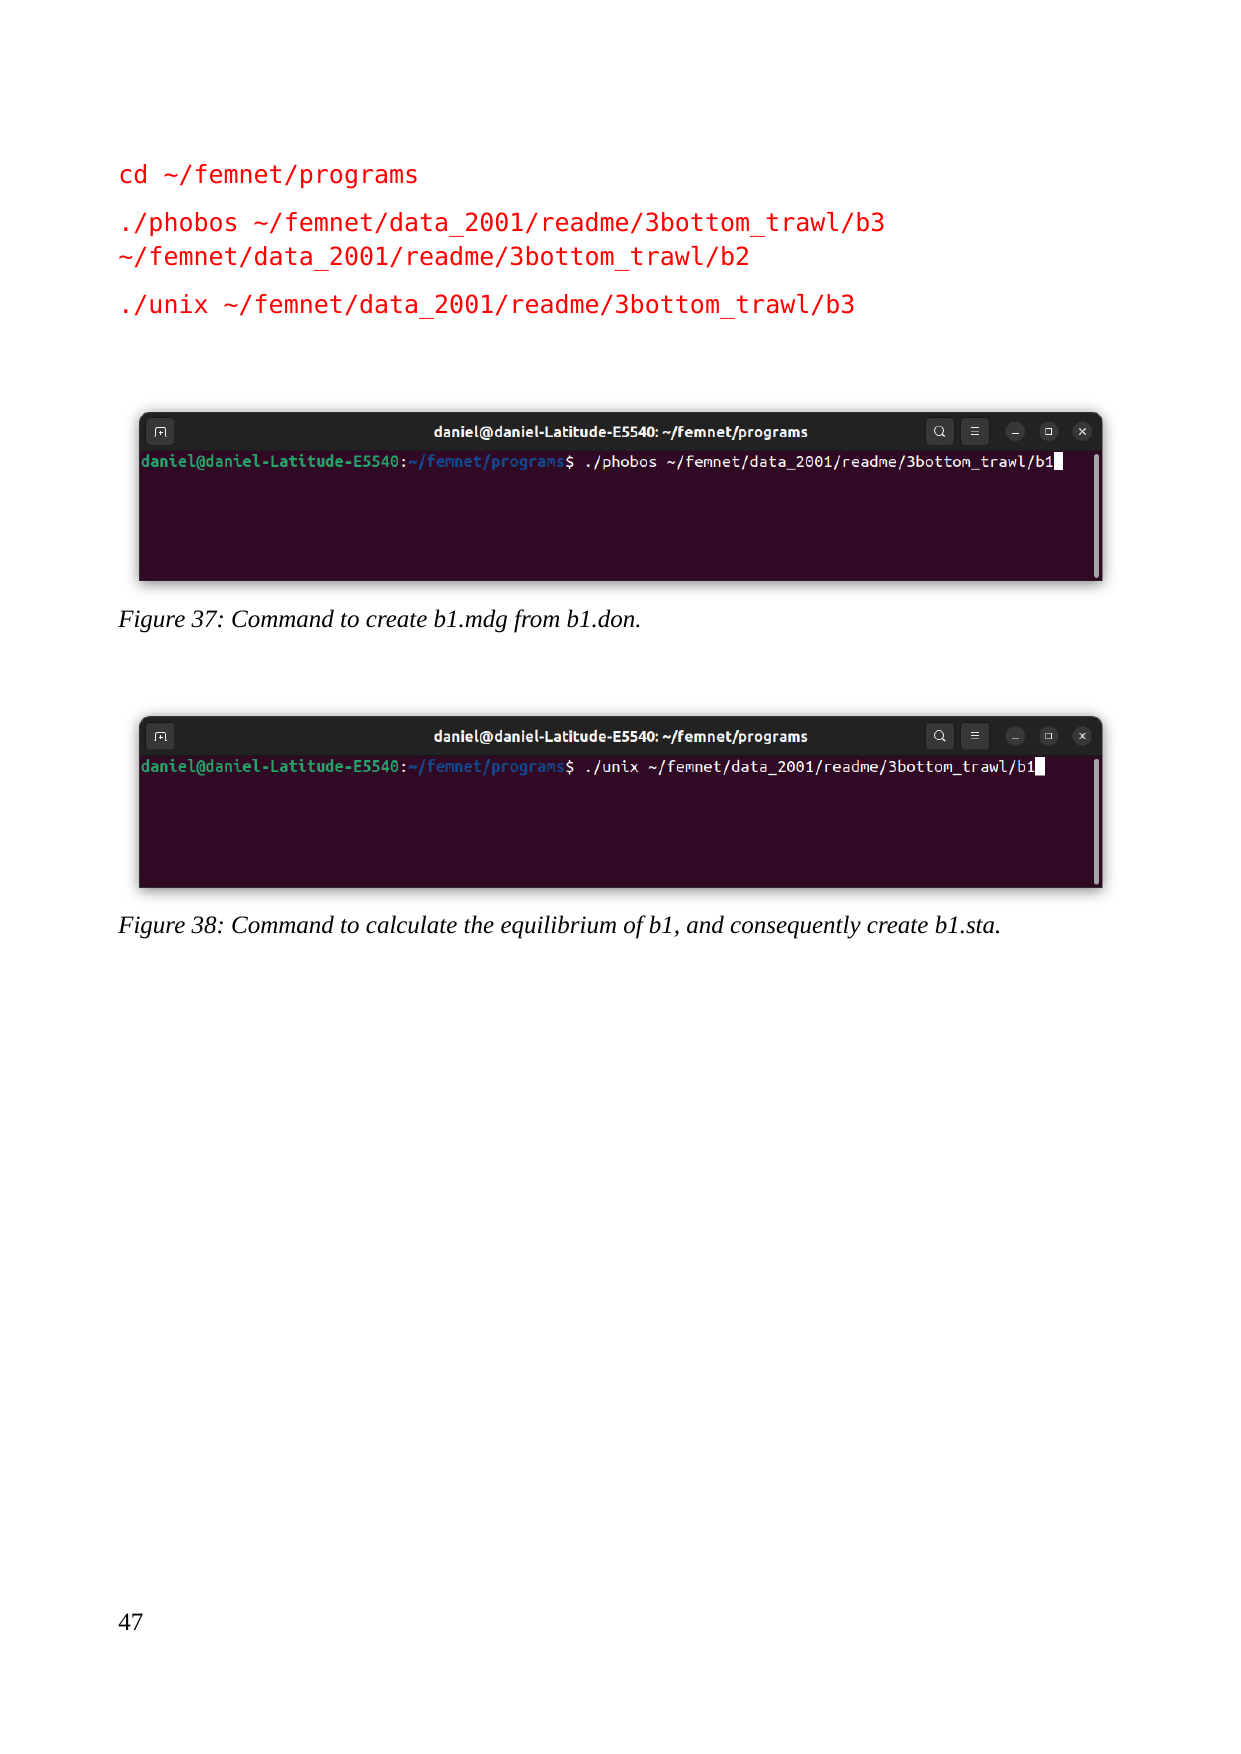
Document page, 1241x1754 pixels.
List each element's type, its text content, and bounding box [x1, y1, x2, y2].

text ./unix ~/femnet/data_2001/readme/3bottom_trawl/b3 [118, 290, 1122, 319]
text ./phobos ~/femnet/data_2001/readme/3bottom_trawl/b3 ~/femnet/data_2001/readme/3bottom_trawl/b2 [118, 209, 1122, 271]
text cd ~/femnet/programs [118, 161, 1122, 190]
text Figure 38: Command to calculate the equilibrium of b1, and consequently create b1.sta. [118, 911, 1122, 939]
picture [118, 393, 1123, 604]
text Figure 37: Command to create b1.mdg from b1.don. [118, 604, 1122, 633]
picture [118, 697, 1123, 911]
